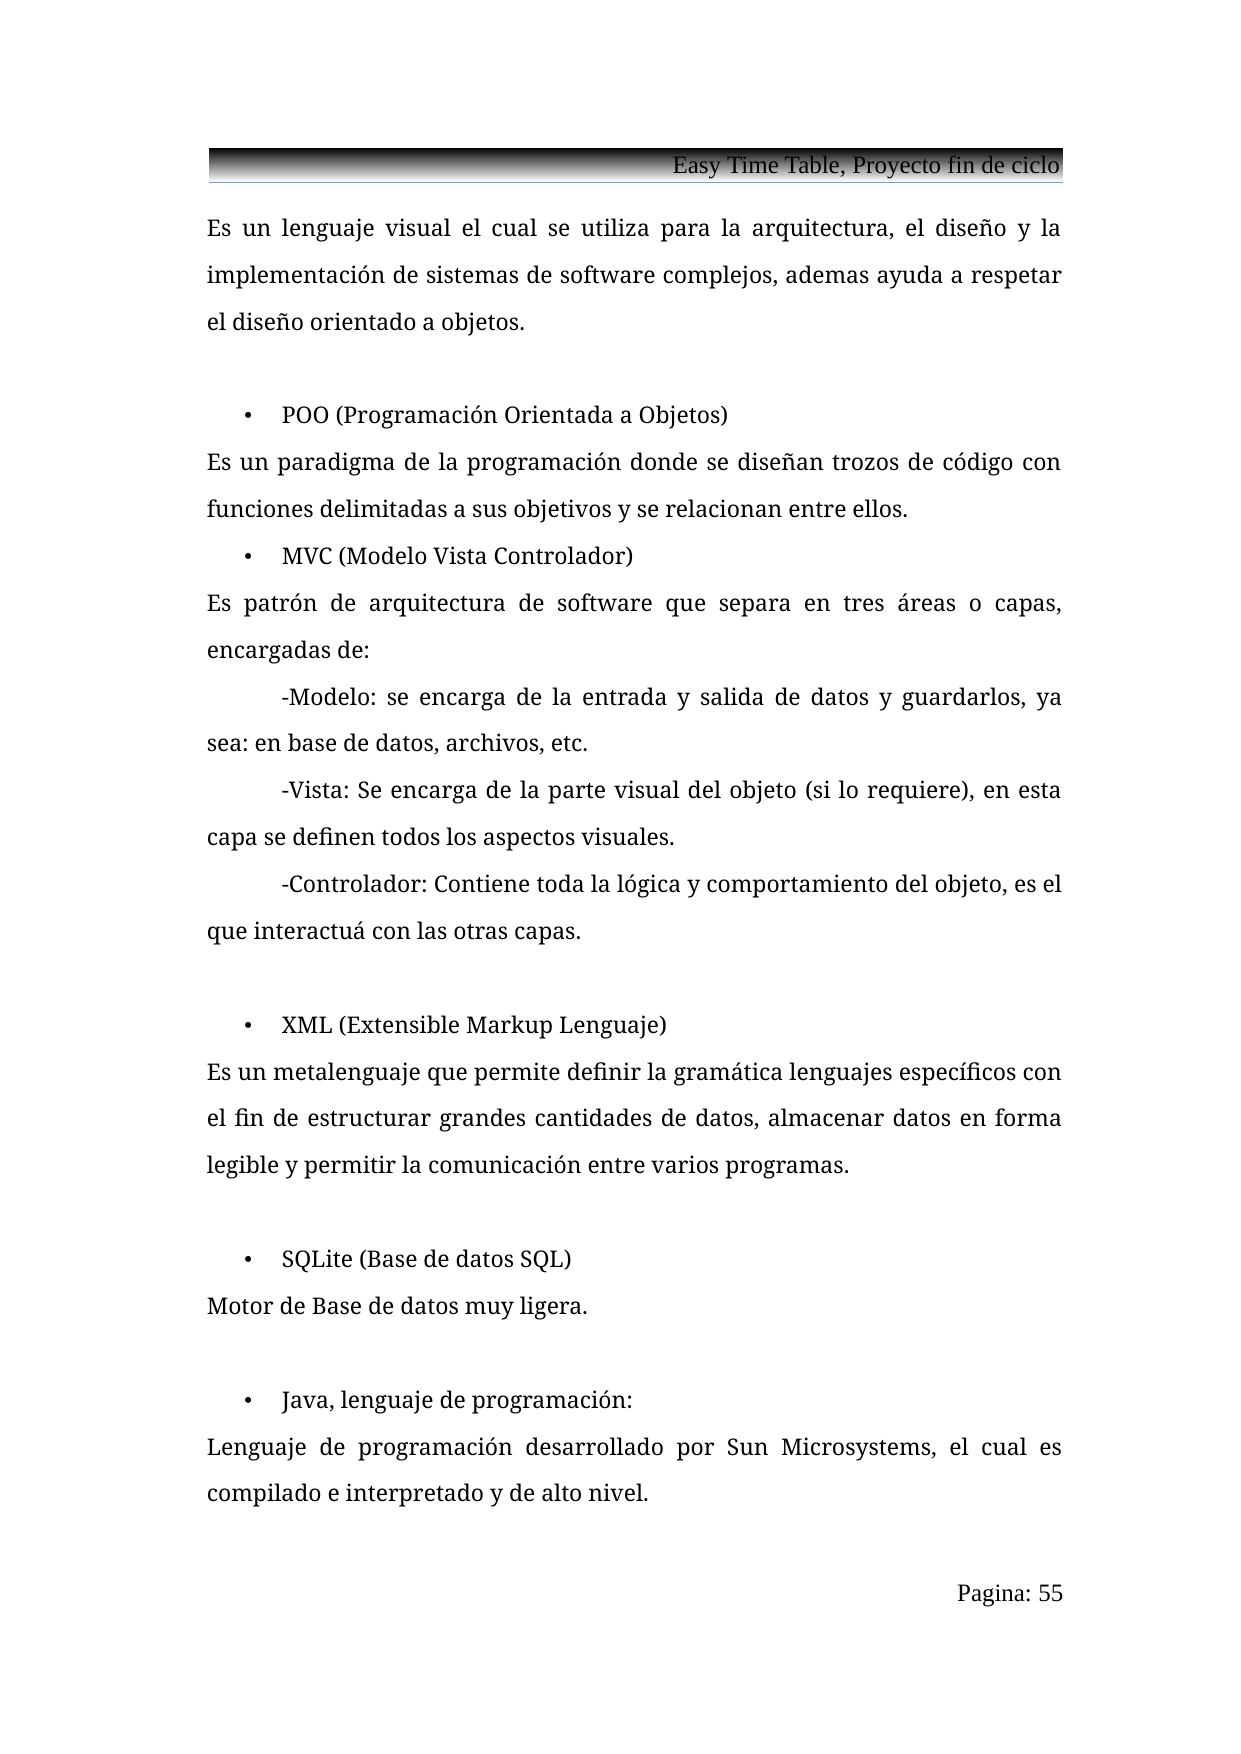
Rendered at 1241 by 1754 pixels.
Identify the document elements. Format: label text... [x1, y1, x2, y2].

list POO (Programación Orientada a Objetos) [244, 399, 1063, 431]
text Motor de Base de datos muy ligera. [207, 1290, 1063, 1321]
text -Vista: Se encarga de la parte visual del objeto (si lo requiere), en esta capa se definen todos los aspectos visuales. [207, 774, 1063, 852]
list XML (Extensible Markup Lenguaje) [244, 1009, 1063, 1040]
text Es patrón de arquitectura de software que separa en tres áreas o capas, encargadas de: [207, 587, 1063, 665]
list SQLite (Base de datos SQL) [244, 1243, 1063, 1274]
list Java, lenguaje de programación: [244, 1384, 1063, 1415]
text Lenguaje de programación desarrollado por Sun Microsystems, el cual es compilado e interpretado y de alto nivel. [207, 1431, 1063, 1509]
text Es un paradigma de la programación donde se diseñan trozos de código con funciones delimitadas a sus objetivos y se relacionan entre ellos. [207, 446, 1063, 524]
text -Controlador: Contiene toda la lógica y comportamiento del objeto, es el que interactuá con las otras capas. [207, 868, 1063, 946]
text Es un lenguaje visual el cual se utiliza para la arquitectura, el diseño y la implementación de sistemas de software complejos, ademas ayuda a respetar el diseño orientado a objetos. [207, 212, 1063, 337]
text -Modelo: se encarga de la entrada y salida de datos y guardarlos, ya sea: en base de datos, archivos, etc. [207, 681, 1063, 759]
text Es un metalenguaje que permite definir la gramática lenguajes específicos con el fin de estructurar grandes cantidades de datos, almacenar datos en forma legible y permitir la comunicación entre varios programas. [207, 1056, 1063, 1181]
list MVC (Modelo Vista Controlador) [244, 540, 1063, 571]
